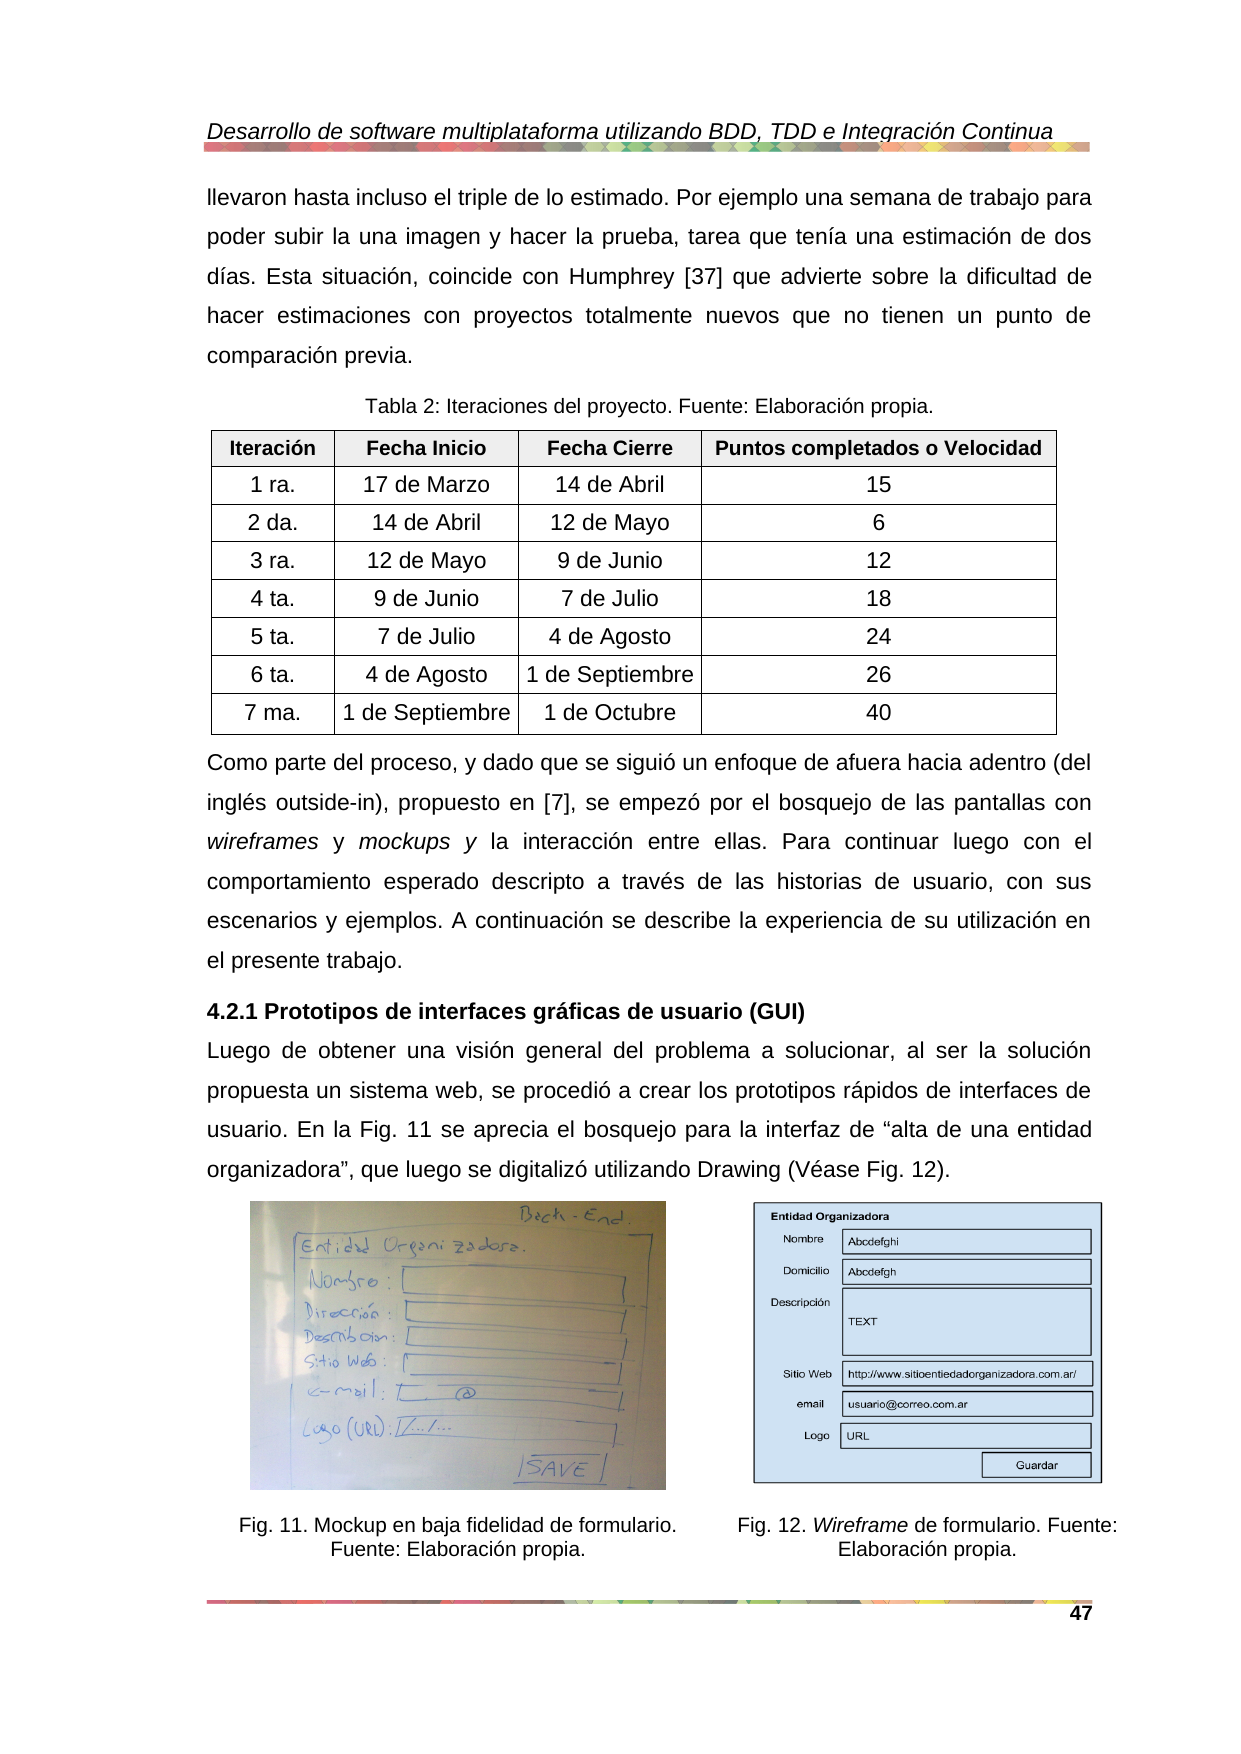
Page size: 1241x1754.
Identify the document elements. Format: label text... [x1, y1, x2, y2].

table_header [709, 1195, 1146, 1495]
table_cell 12 [702, 542, 1056, 579]
text Como parte del proceso, y dado que se siguió un enfoque de afuera hacia adentro (del inglés outside-in), propuesto en [7], se empezó por el bosquejo de las pantallas con wireframes y mockups y la interacción entre ellas. Para continuar luego con el comportamiento esperado descripto a través de las historias de usuario, con sus escenarios y ejemplos. A continuación se describe la experiencia de su utilización en el presente trabajo. [207, 749, 1093, 973]
table_cell 15 [702, 467, 1056, 503]
text 4.2.1 Prototipos de interfaces gráficas de usuario (GUI) [207, 998, 1093, 1024]
table_cell Fig. 12. Wireframe de formulario. Fuente: Elaboración propia. [709, 1495, 1146, 1579]
table_cell 9 de Junio [335, 580, 518, 617]
table_header Iteración [212, 431, 334, 466]
table_cell 24 [702, 618, 1056, 655]
picture [751, 1201, 1104, 1485]
picture [250, 1201, 666, 1490]
table_header Fecha Cierre [519, 431, 701, 466]
table_cell 5 ta. [212, 618, 334, 655]
table_cell 6 ta. [212, 656, 334, 693]
table_cell 26 [702, 656, 1056, 693]
table_cell 4 de Agosto [335, 656, 518, 693]
table_cell 1 ra. [212, 467, 334, 503]
table_cell 40 [702, 694, 1056, 734]
table_cell 12 de Mayo [519, 505, 701, 541]
table_header [207, 1195, 709, 1495]
table_cell 12 de Mayo [335, 542, 518, 579]
table_header Puntos completados o Velocidad [702, 431, 1056, 466]
table_cell 7 de Julio [335, 618, 518, 655]
text Luego de obtener una visión general del problema a solucionar, al ser la solución propuesta un sistema web, se procedió a crear los prototipos rápidos de interfaces de usuario. En la Fig. 11 se aprecia el bosquejo para la interfaz de “alta de una entidad organizadora”, que luego se digitalizó utilizando Drawing (Véase Fig. 12). [207, 1037, 1093, 1182]
table_cell 1 de Septiembre [519, 656, 701, 693]
table_cell 2 da. [212, 505, 334, 541]
table_cell 17 de Marzo [335, 467, 518, 503]
table_cell 7 ma. [212, 694, 334, 734]
table_cell 6 [702, 505, 1056, 541]
table_cell 9 de Junio [519, 542, 701, 579]
table_cell 1 de Octubre [519, 694, 701, 734]
table_header Fecha Inicio [335, 431, 518, 466]
text Tabla 2: Iteraciones del proyecto. Fuente: Elaboración propia. [207, 393, 1093, 417]
text [206, 1600, 1093, 1604]
text [203, 142, 1090, 152]
table_cell 3 ra. [212, 542, 334, 579]
table_cell 4 de Agosto [519, 618, 701, 655]
table_cell 1 de Septiembre [335, 694, 518, 734]
table_cell 4 ta. [212, 580, 334, 617]
table_cell Fig. 11. Mockup en baja fidelidad de formulario. Fuente: Elaboración propia. [207, 1495, 709, 1579]
table_cell 14 de Abril [335, 505, 518, 541]
table_cell 14 de Abril [519, 467, 701, 503]
table_cell 7 de Julio [519, 580, 701, 617]
table_cell 18 [702, 580, 1056, 617]
text llevaron hasta incluso el triple de lo estimado. Por ejemplo una semana de trabajo para poder subir la una imagen y hacer la prueba, tarea que tenía una estimación de dos días. Esta situación, coincide con Humphrey [37] que advierte sobre la dificultad de hacer estimaciones con proyectos totalmente nuevos que no tienen un punto de comparación previa. [207, 184, 1093, 368]
